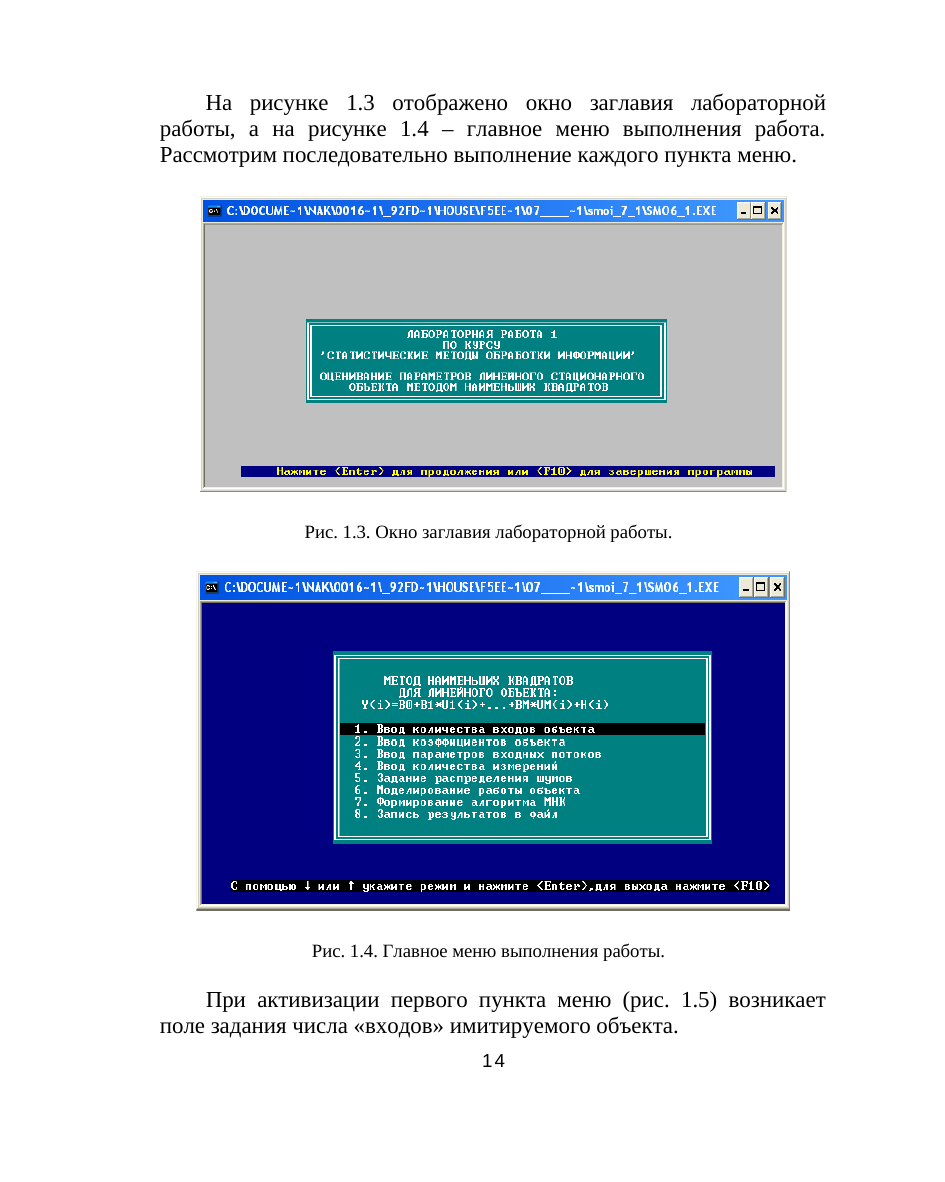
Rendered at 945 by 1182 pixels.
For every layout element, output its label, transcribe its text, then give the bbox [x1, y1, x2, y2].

text При активизации первого пункта меню (рис. 1.5) возникает поле задания числа «входов» имитируемого объекта. [159, 986, 827, 1039]
text На рисунке 1.3 отображено окно заглавия лабораторной работы, а на рисунке 1.4 – главное меню выполнения работа. Рассмотрим последовательно выполнение каждого пункта меню. [159, 89, 827, 168]
text Рис. 1.4. Главное меню выполнения работы. [150, 940, 827, 961]
picture [200, 196, 787, 492]
text Рис. 1.3. Окно заглавия лабораторной работы. [150, 521, 827, 542]
picture [196, 571, 790, 911]
